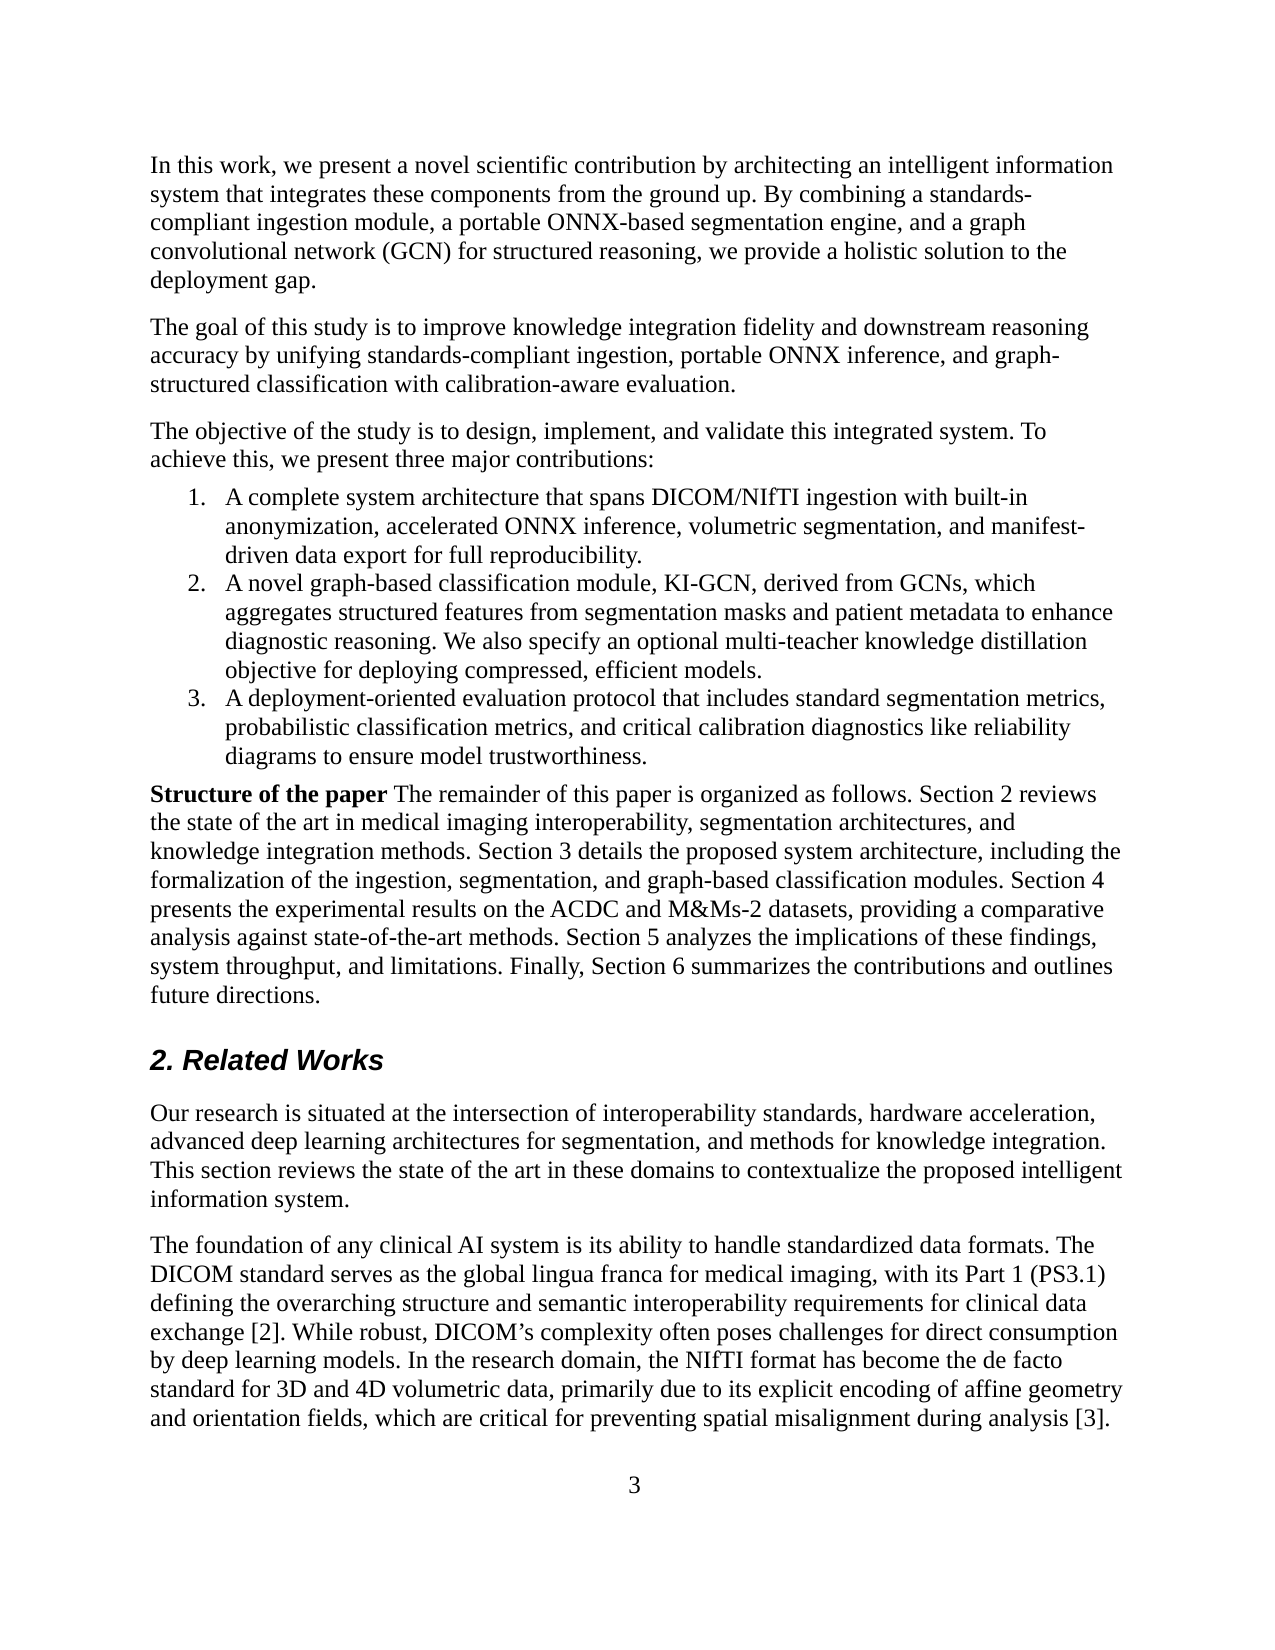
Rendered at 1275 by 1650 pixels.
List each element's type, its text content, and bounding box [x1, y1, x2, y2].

text The foundation of any clinical AI system is its ability to handle standardized data formats. The DICOM standard serves as the global lingua franca for medical imaging, with its Part 1 (PS3.1) defining the overarching structure and semantic interoperability requirements for clinical data exchange [2]. While robust, DICOM’s complexity often poses challenges for direct consumption by deep learning models. In the research domain, the NIfTI format has become the de facto standard for 3D and 4D volumetric data, primarily due to its explicit encoding of affine geometry and orientation fields, which are critical for preventing spatial misalignment during analysis [3]. [150, 1231, 1125, 1432]
list A novel graph-based classification module, KI-GCN, derived from GCNs, which aggregates structured features from segmentation masks and patient metadata to enhance diagnostic reasoning. We also specify an optional multi-teacher knowledge distillation objective for deploying compressed, efficient models. [187, 568, 1125, 683]
text Structure of the paper The remainder of this paper is organized as follows. Section 2 reviews the state of the art in medical imaging interoperability, segmentation architectures, and knowledge integration methods. Section 3 details the proposed system architecture, including the formalization of the ingestion, segmentation, and graph-based classification modules. Section 4 presents the experimental results on the ACDC and M&Ms-2 datasets, providing a comparative analysis against state-of-the-art methods. Section 5 analyzes the implications of these findings, system throughput, and limitations. Finally, Section 6 summarizes the contributions and outlines future directions. [150, 779, 1125, 1009]
text The objective of the study is to design, implement, and validate this integrated system. To achieve this, we present three major contributions: [150, 416, 1125, 473]
text In this work, we present a novel scientific contribution by architecting an intelligent information system that integrates these components from the ground up. By combining a standards-compliant ingestion module, a portable ONNX-based segmentation engine, and a graph convolutional network (GCN) for structured reasoning, we provide a holistic solution to the deployment gap. [150, 150, 1125, 294]
subtitle 2. Related Works [150, 1043, 1125, 1076]
text Our research is situated at the intersection of interoperability standards, hardware acceleration, advanced deep learning architectures for segmentation, and methods for knowledge integration. This section reviews the state of the art in these domains to contextualize the proposed intelligent information system. [150, 1098, 1125, 1213]
list A complete system architecture that spans DICOM/NIfTI ingestion with built-in anonymization, accelerated ONNX inference, volumetric segmentation, and manifest-driven data export for full reproducibility. [187, 482, 1125, 568]
list A deployment-oriented evaluation protocol that includes standard segmentation metrics, probabilistic classification metrics, and critical calibration diagnostics like reliability diagrams to ensure model trustworthiness. [187, 683, 1125, 770]
text The goal of this study is to improve knowledge integration fidelity and downstream reasoning accuracy by unifying standards-compliant ingestion, portable ONNX inference, and graph-structured classification with calibration-aware evaluation. [150, 312, 1125, 398]
